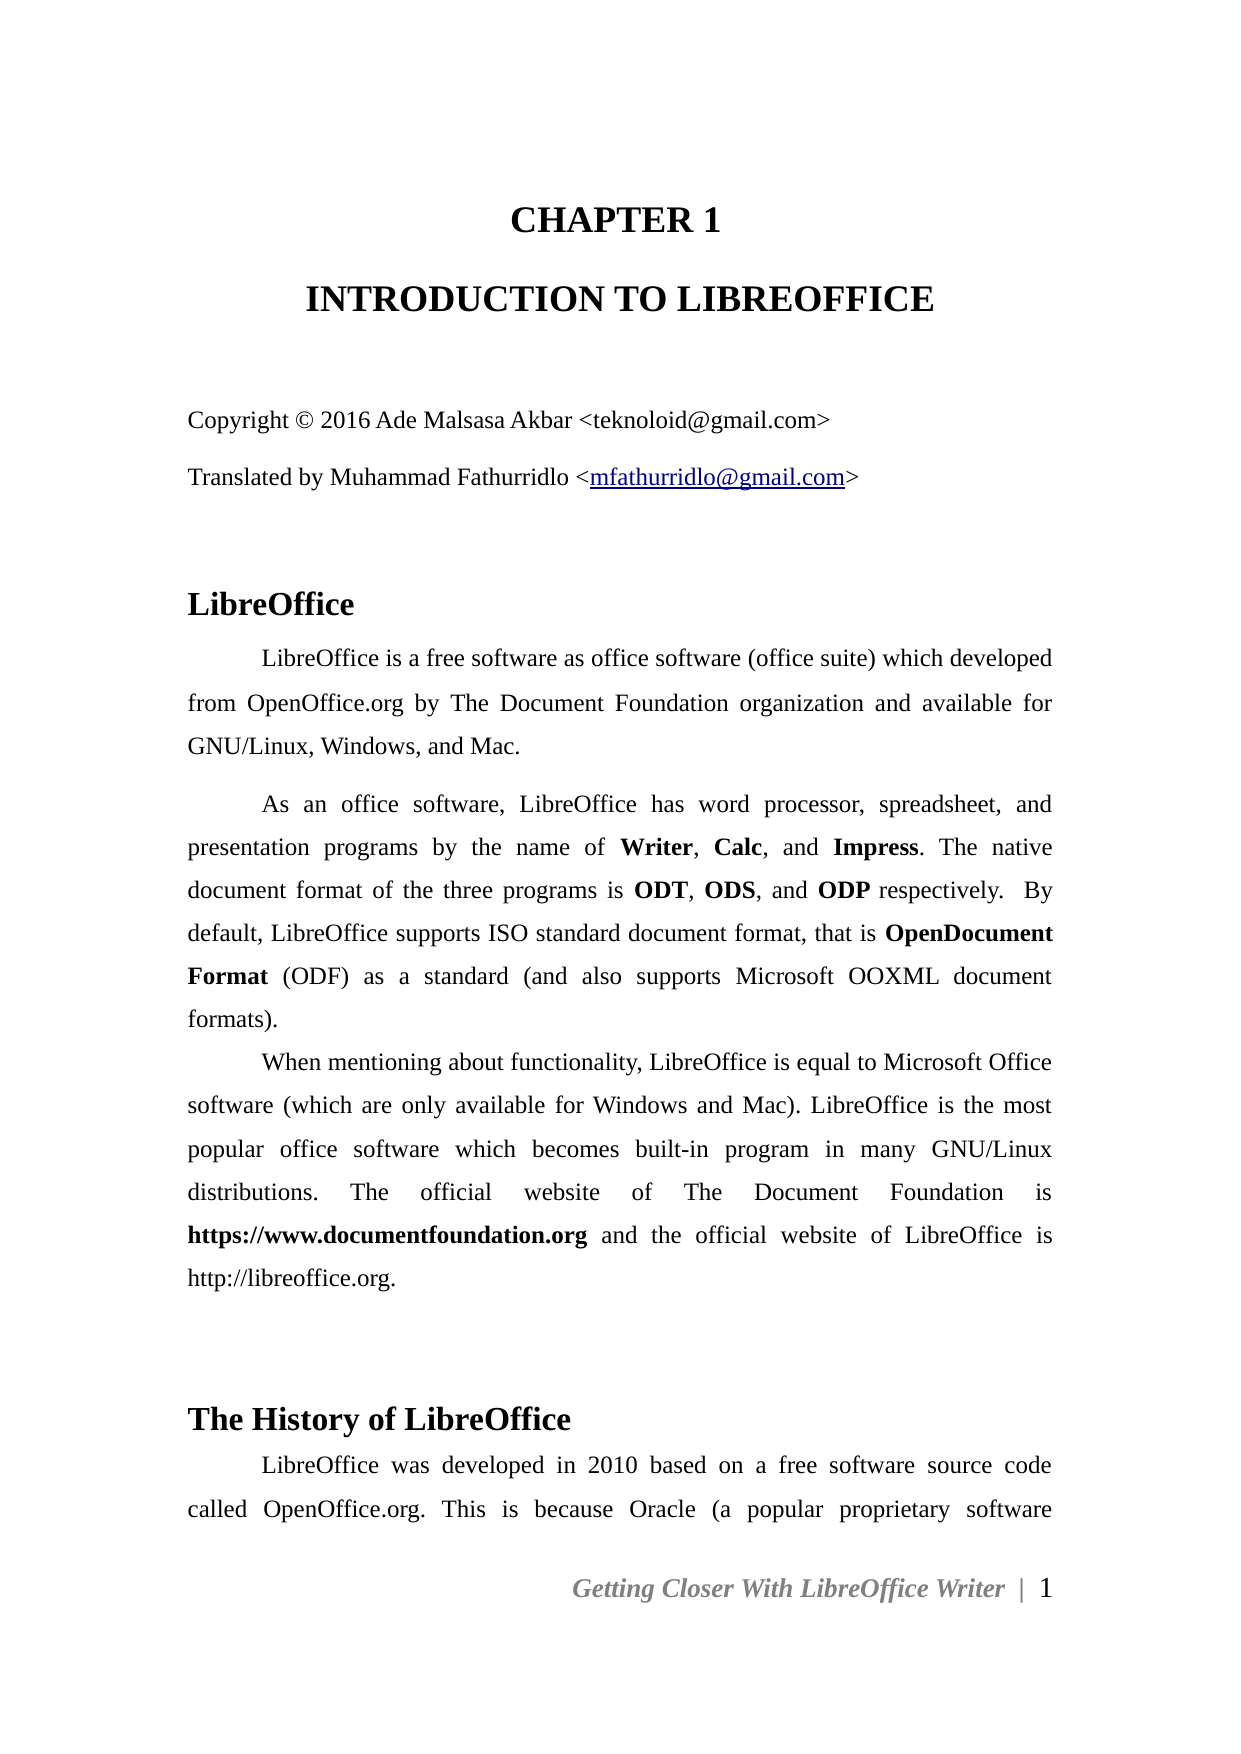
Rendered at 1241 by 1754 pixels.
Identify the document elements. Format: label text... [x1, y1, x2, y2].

subtitle LibreOffice [187, 584, 1053, 623]
text As an office software, LibreOffice has word processor, spreadsheet, and presentation programs by the name of Writer, Calc, and Impress. The native document format of the three programs is ODT, ODS, and ODP respectively. By default, LibreOffice supports ISO standard document format, that is OpenDocument Format (ODF) as a standard (and also supports Microsoft OOXML document formats). [187, 789, 1053, 1033]
text When mentioning about functionality, LibreOffice is equal to Microsoft Office software (which are only available for Windows and Mac). LibreOffice is the most popular office software which becomes built-in program in many GNU/Linux distributions. The official website of The Document Foundation is https://www.documentfoundation.org and the official website of LibreOffice is http://libreoffice.org. [187, 1047, 1053, 1292]
text CHAPTER 1 [187, 197, 1053, 240]
text LibreOffice is a free software as office software (office suite) which developed from OpenOffice.org by The Document Foundation organization and available for GNU/Linux, Windows, and Mac. [187, 635, 1053, 760]
text LibreOffice was developed in 2010 based on a free software source code called OpenOffice.org. This is because Oracle (a popular proprietary software [187, 1451, 1053, 1522]
subtitle The History of LibreOffice [187, 1399, 1053, 1438]
subtitle CHAPTER 1 INTRODUCTION TO LIBREOFFICE [187, 175, 1053, 184]
text Copyright © 2016 Ade Malsasa Akbar <teknoloid@gmail.com> [187, 405, 1053, 433]
text Translated by Muhammad Fathurridlo <mfathurridlo@gmail.com> [187, 462, 1053, 491]
text INTRODUCTION TO LIBREOFFICE [187, 276, 1053, 319]
